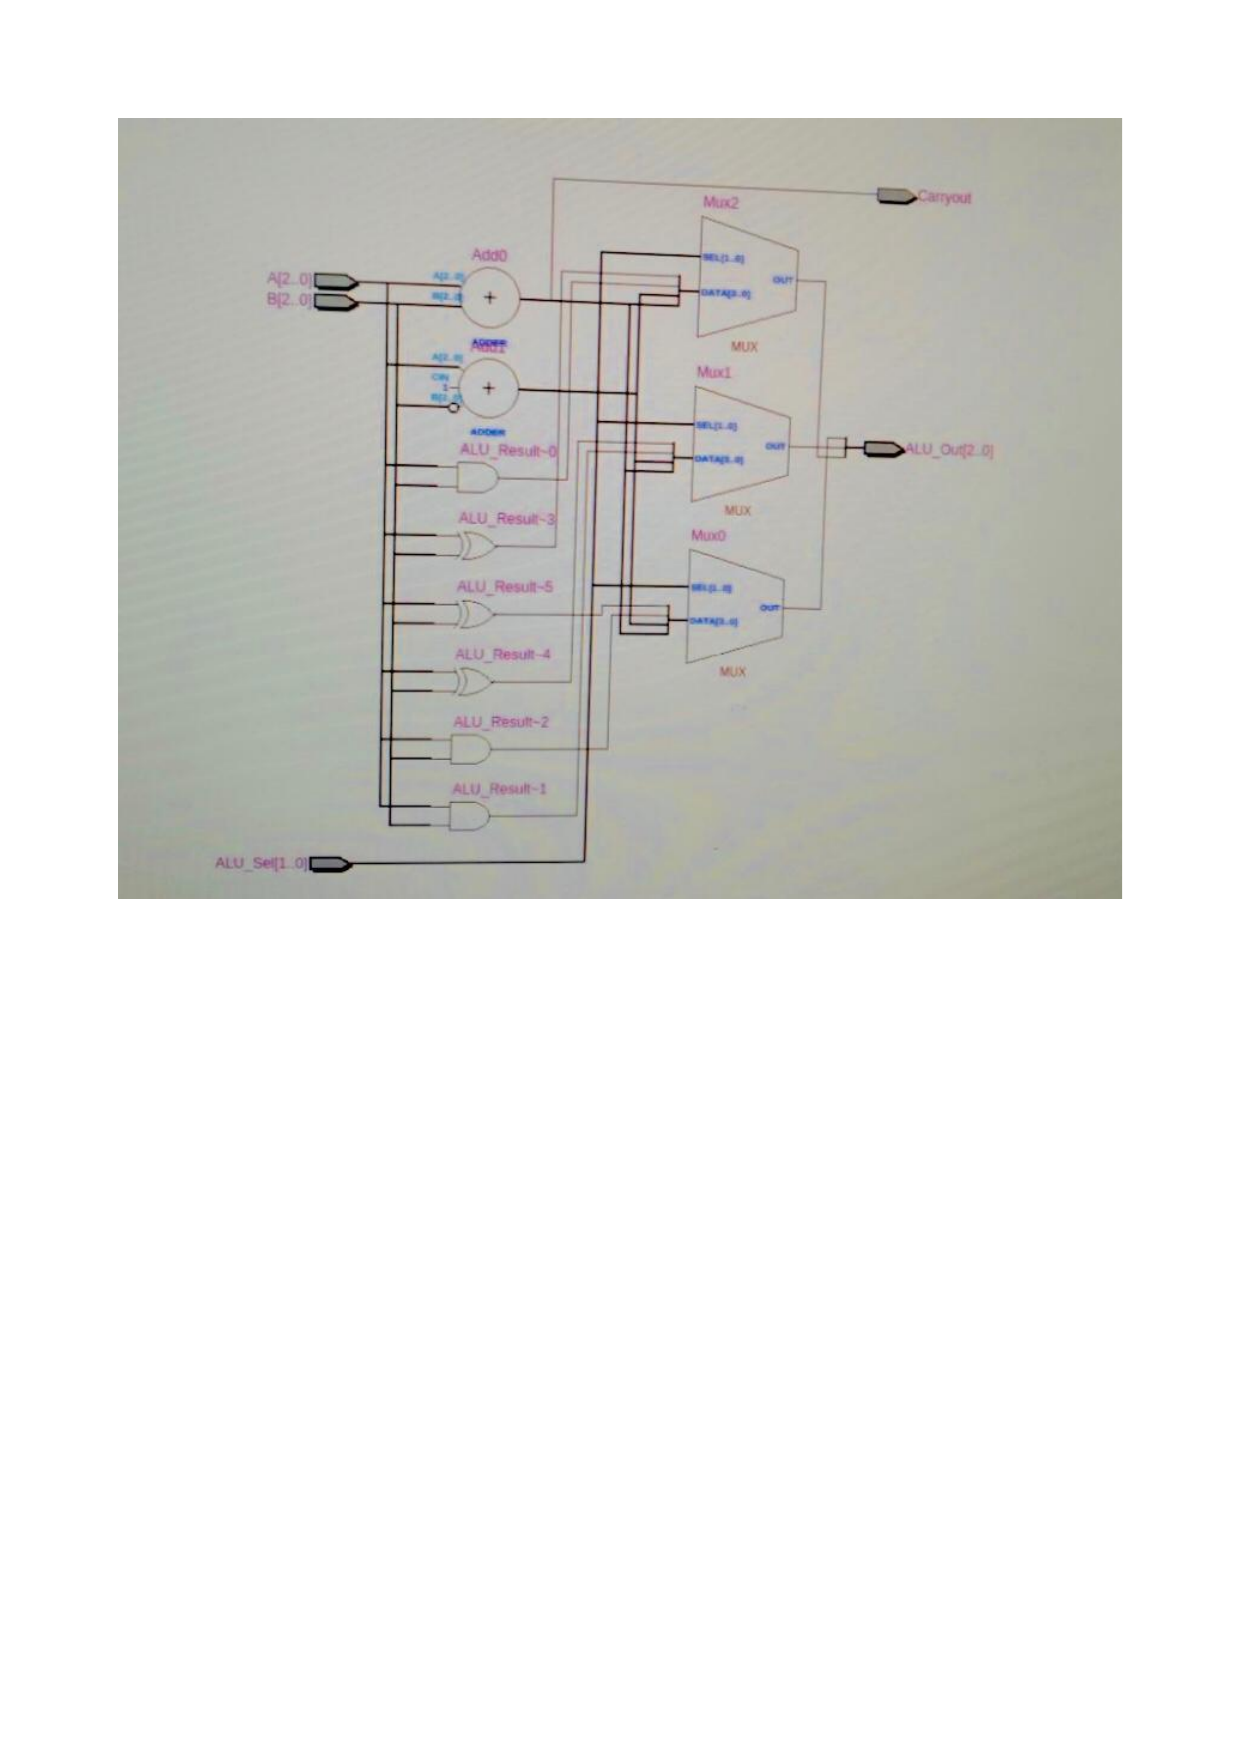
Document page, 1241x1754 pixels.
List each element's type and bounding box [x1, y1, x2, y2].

picture [118, 118, 1123, 899]
